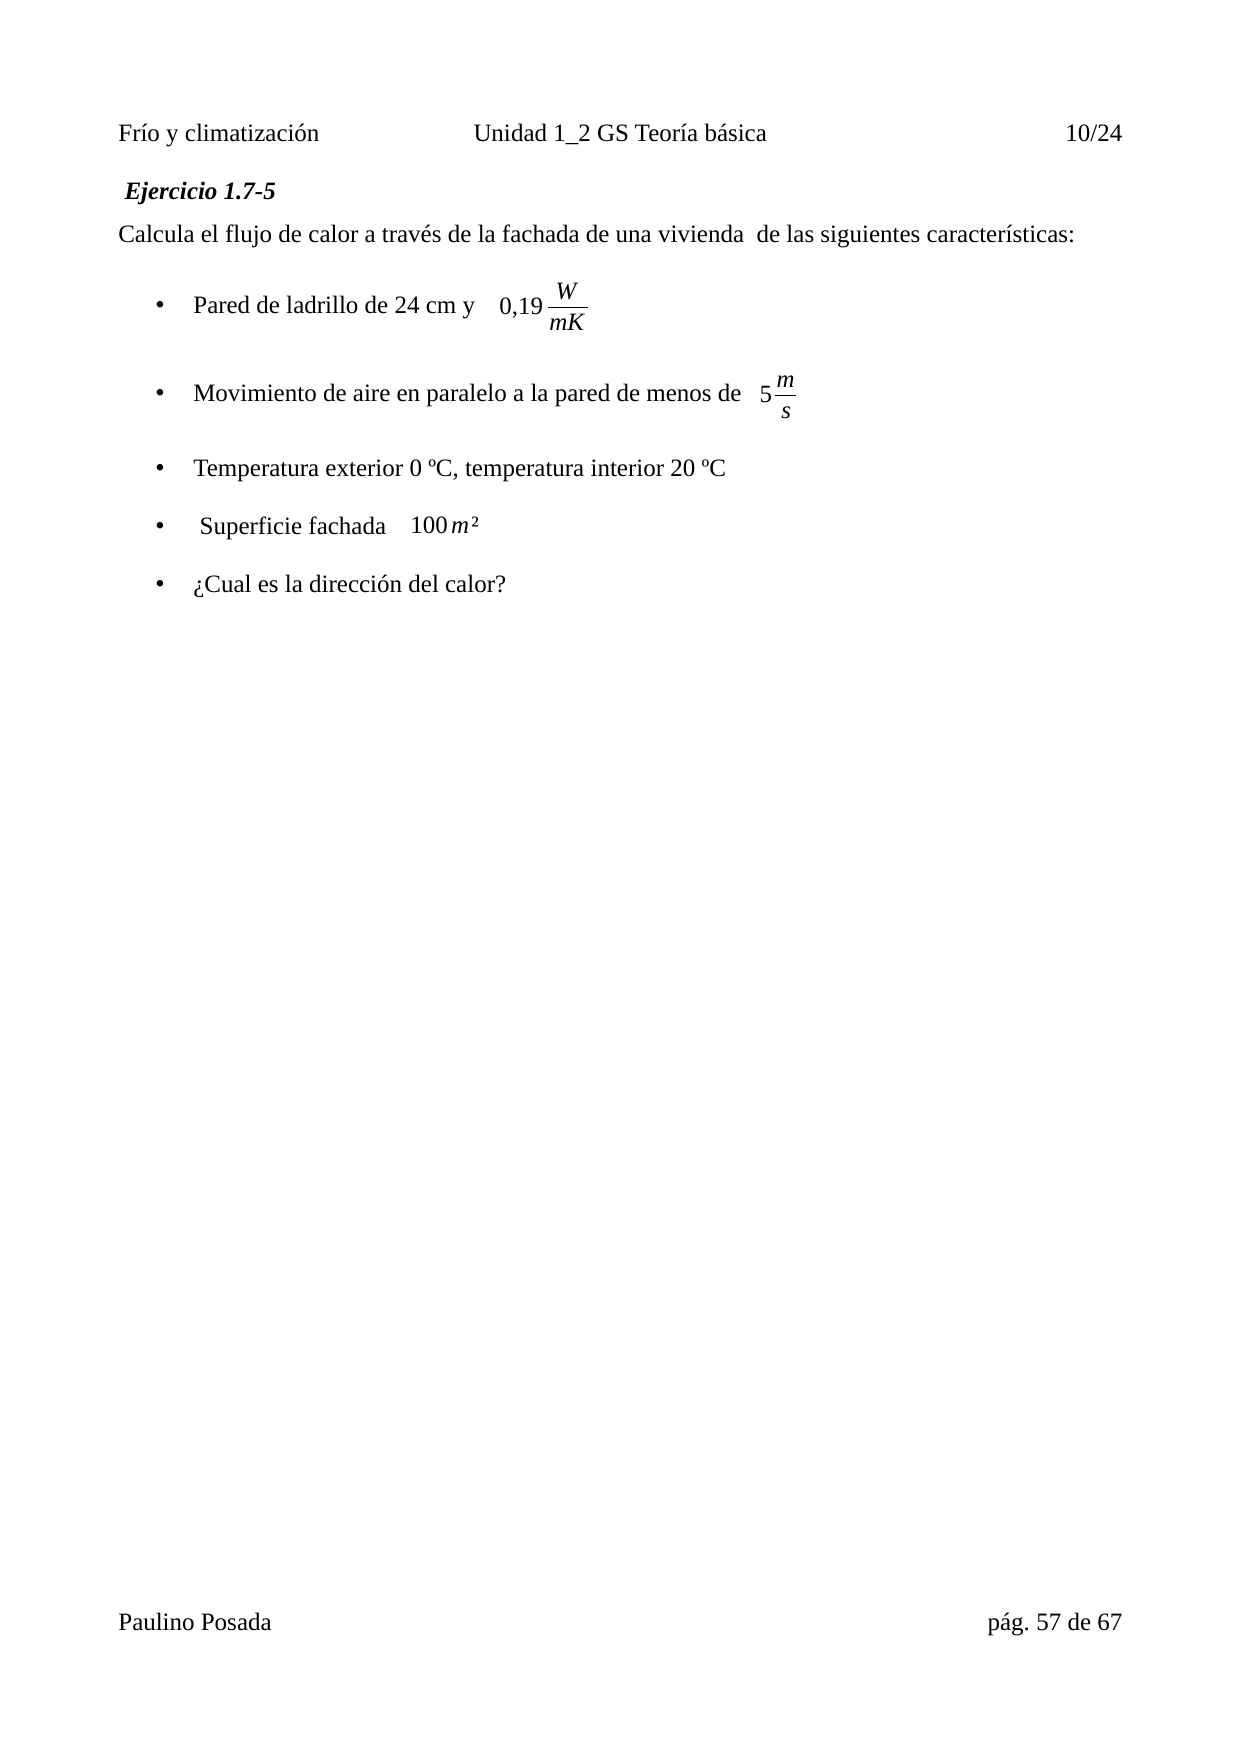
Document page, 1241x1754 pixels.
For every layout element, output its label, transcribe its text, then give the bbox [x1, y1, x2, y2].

list Movimiento de aire en paralelo a la pared de menos de [156, 365, 1122, 424]
list Temperatura exterior 0 ºC, temperatura interior 20 ºC [156, 453, 1122, 482]
text Ejercicio 1.7-5 [118, 176, 1122, 205]
list Pared de ladrillo de 24 cm y [156, 277, 1122, 336]
list Superficie fachada [156, 511, 1122, 540]
text Calcula el flujo de calor a través de la fachada de una vivienda de las siguientes características: [118, 219, 1122, 248]
list ¿Cual es la dirección del calor? [156, 569, 1122, 597]
